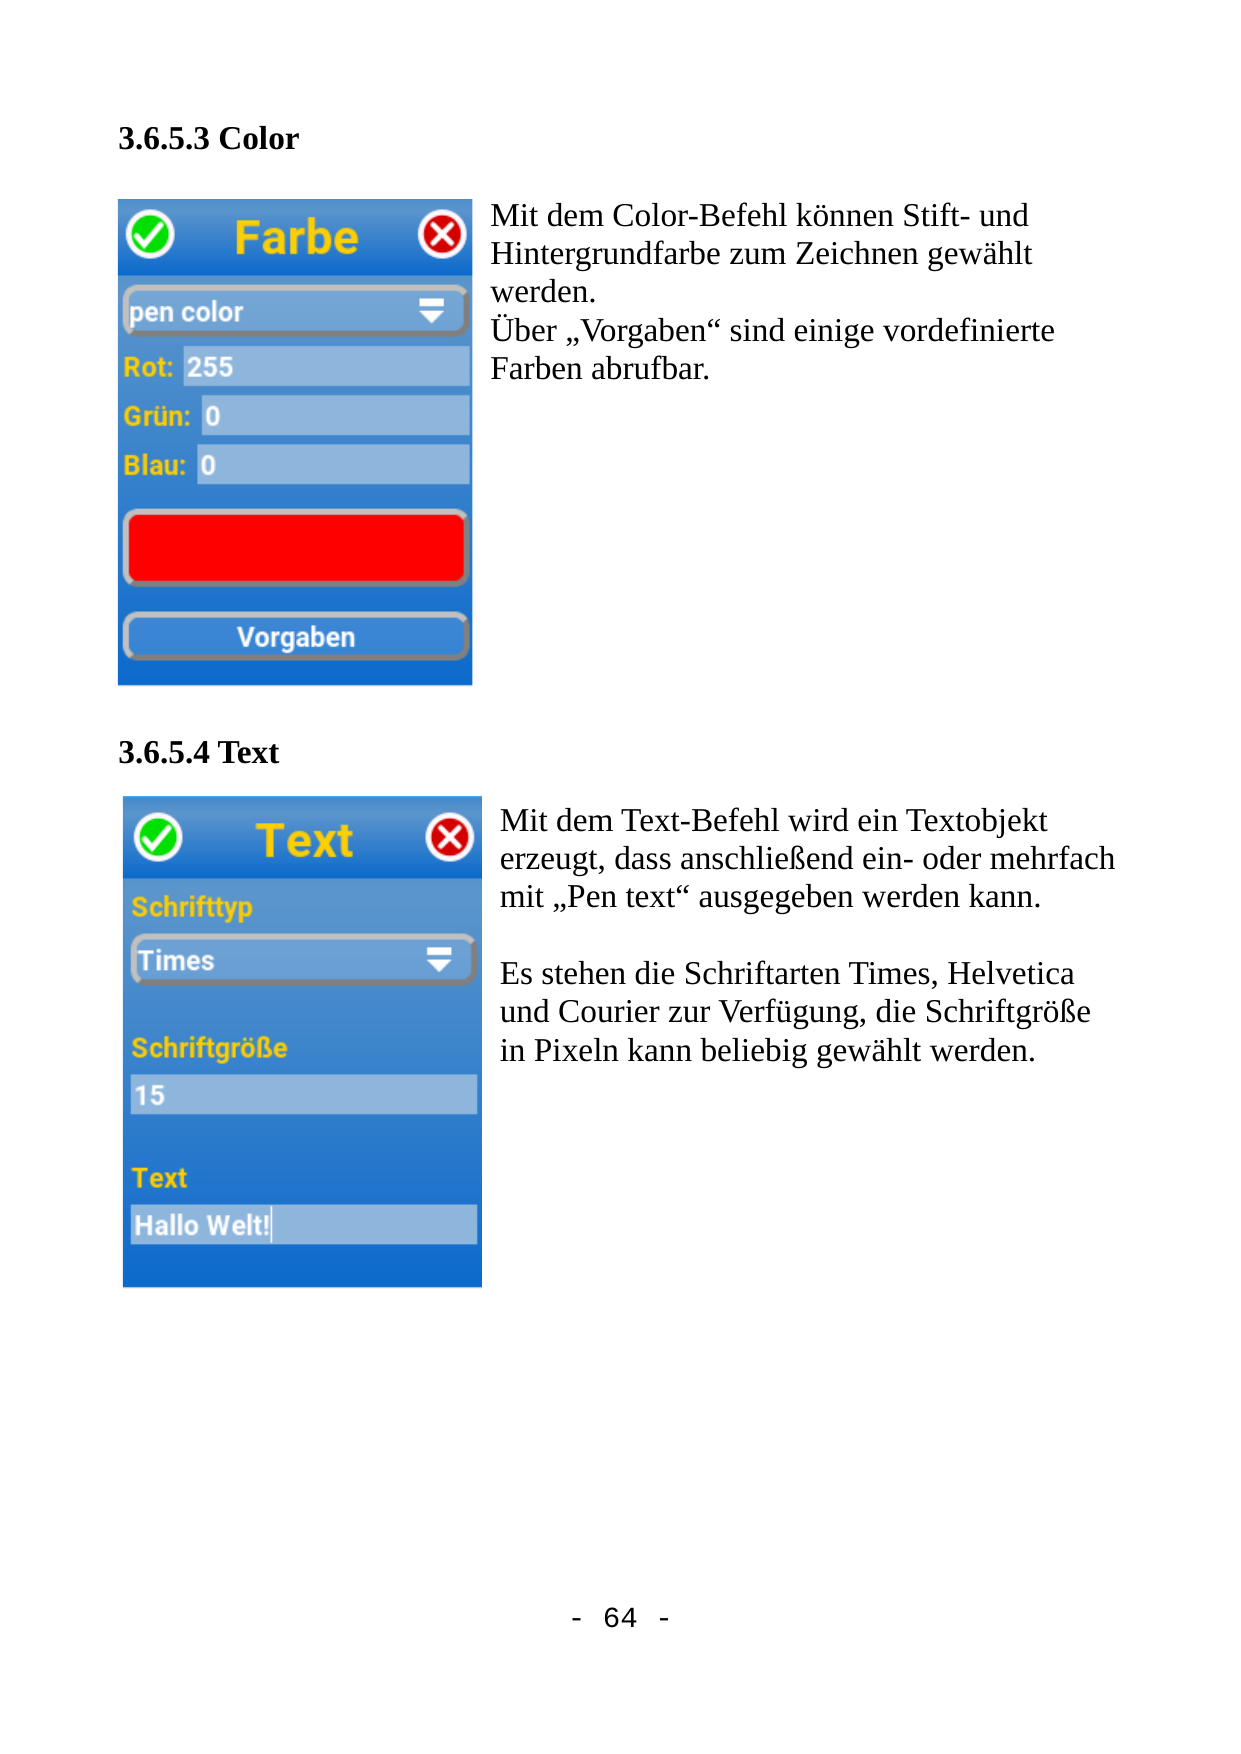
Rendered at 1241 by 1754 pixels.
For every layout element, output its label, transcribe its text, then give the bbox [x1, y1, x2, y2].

text Mit dem Color-Befehl können Stift- und Hintergrundfarbe zum Zeichnen gewählt werden. [118, 195, 1122, 310]
text 3.6.5.4 Text [118, 733, 1122, 771]
picture [117, 199, 473, 687]
picture [122, 796, 482, 1289]
text 3.6.5.3 Color [118, 118, 1122, 156]
text Über „Vorgaben“ sind einige vordefinierte Farben abrufbar. [473, 310, 1122, 386]
text Mit dem Text-Befehl wird ein Textobjekt erzeugt, dass anschließend ein- oder mehrfach mit „Pen text“ ausgegeben werden kann. [482, 800, 1122, 915]
text Es stehen die Schriftarten Times, Helvetica und Courier zur Verfügung, die Schriftgröße in Pixeln kann beliebig gewählt werden. [482, 953, 1122, 1068]
